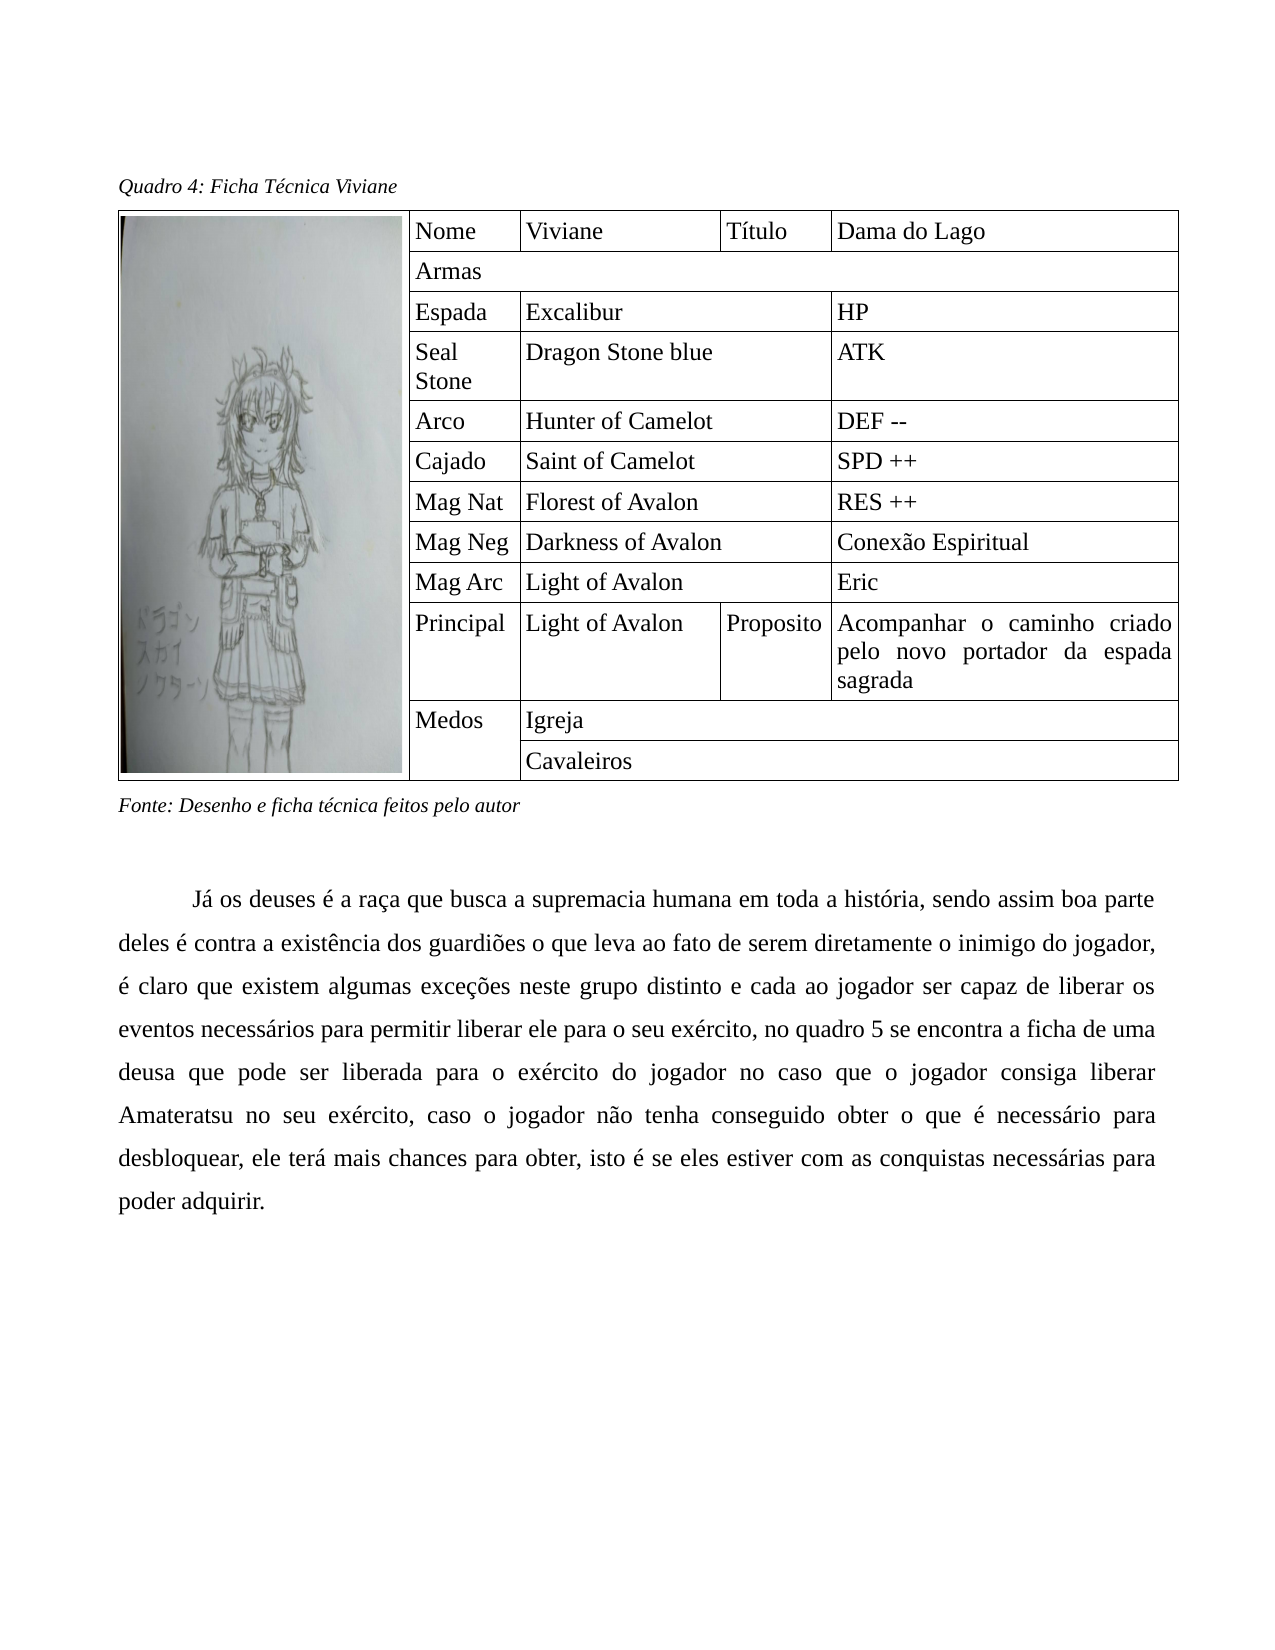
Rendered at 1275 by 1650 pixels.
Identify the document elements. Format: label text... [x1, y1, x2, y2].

table_header [119, 211, 409, 780]
table_cell Cavaleiros [521, 741, 1178, 780]
table_cell Florest of Avalon [521, 482, 831, 521]
table_header Viviane [521, 211, 720, 251]
text Já os deuses é a raça que busca a supremacia humana em toda a história, sendo assim boa parte deles é contra a existência dos guardiões o que leva ao fato de serem diretamente o inimigo do jogador, é claro que existem algumas exceções neste grupo distinto e cada ao jogador ser capaz de liberar os eventos necessários para permitir liberar ele para o seu exército, no quadro 5 se encontra a ficha de uma deusa que pode ser liberada para o exército do jogador no caso que o jogador consiga liberar Amateratsu no seu exército, caso o jogador não tenha conseguido obter o que é necessário para desbloquear, ele terá mais chances para obter, isto é se eles estiver com as conquistas necessárias para poder adquirir. [118, 884, 1157, 1215]
table_cell Medos [410, 701, 520, 780]
table_cell Proposito [721, 603, 831, 700]
table_cell Seal Stone [410, 332, 520, 400]
table_cell Dragon Stone blue [521, 332, 831, 400]
table_cell Igreja [521, 701, 1178, 740]
table_header Dama do Lago [832, 211, 1178, 251]
table_header Nome [410, 211, 520, 251]
table_cell Darkness of Avalon [521, 522, 831, 562]
table_cell Mag Nat [410, 482, 520, 521]
table_cell Eric [832, 563, 1178, 602]
table_cell Mag Neg [410, 522, 520, 562]
table_cell Acompanhar o caminho criado pelo novo portador da espada sagrada [832, 603, 1178, 700]
text Quadro 4: Ficha Técnica Viviane [118, 174, 1157, 198]
table_cell ATK [832, 332, 1178, 400]
table_cell Conexão Espiritual [832, 522, 1178, 562]
table_cell Arco [410, 401, 520, 441]
table_cell RES ++ [832, 482, 1178, 521]
table_cell Saint of Camelot [521, 442, 831, 481]
table_cell Principal [410, 603, 520, 700]
table_cell Mag Arc [410, 563, 520, 602]
table_header Título [721, 211, 831, 251]
table_cell Cajado [410, 442, 520, 481]
table_cell Espada [410, 292, 520, 331]
table_cell Excalibur [521, 292, 831, 331]
table_cell DEF -- [832, 401, 1178, 441]
table_cell Armas [410, 252, 1178, 291]
table_cell Light of Avalon [521, 603, 720, 700]
table_cell Hunter of Camelot [521, 401, 831, 441]
text Fonte: Desenho e ficha técnica feitos pelo autor [118, 793, 1157, 817]
table_cell SPD ++ [832, 442, 1178, 481]
table_cell Light of Avalon [521, 563, 831, 602]
picture [120, 216, 403, 773]
table_cell HP [832, 292, 1178, 331]
